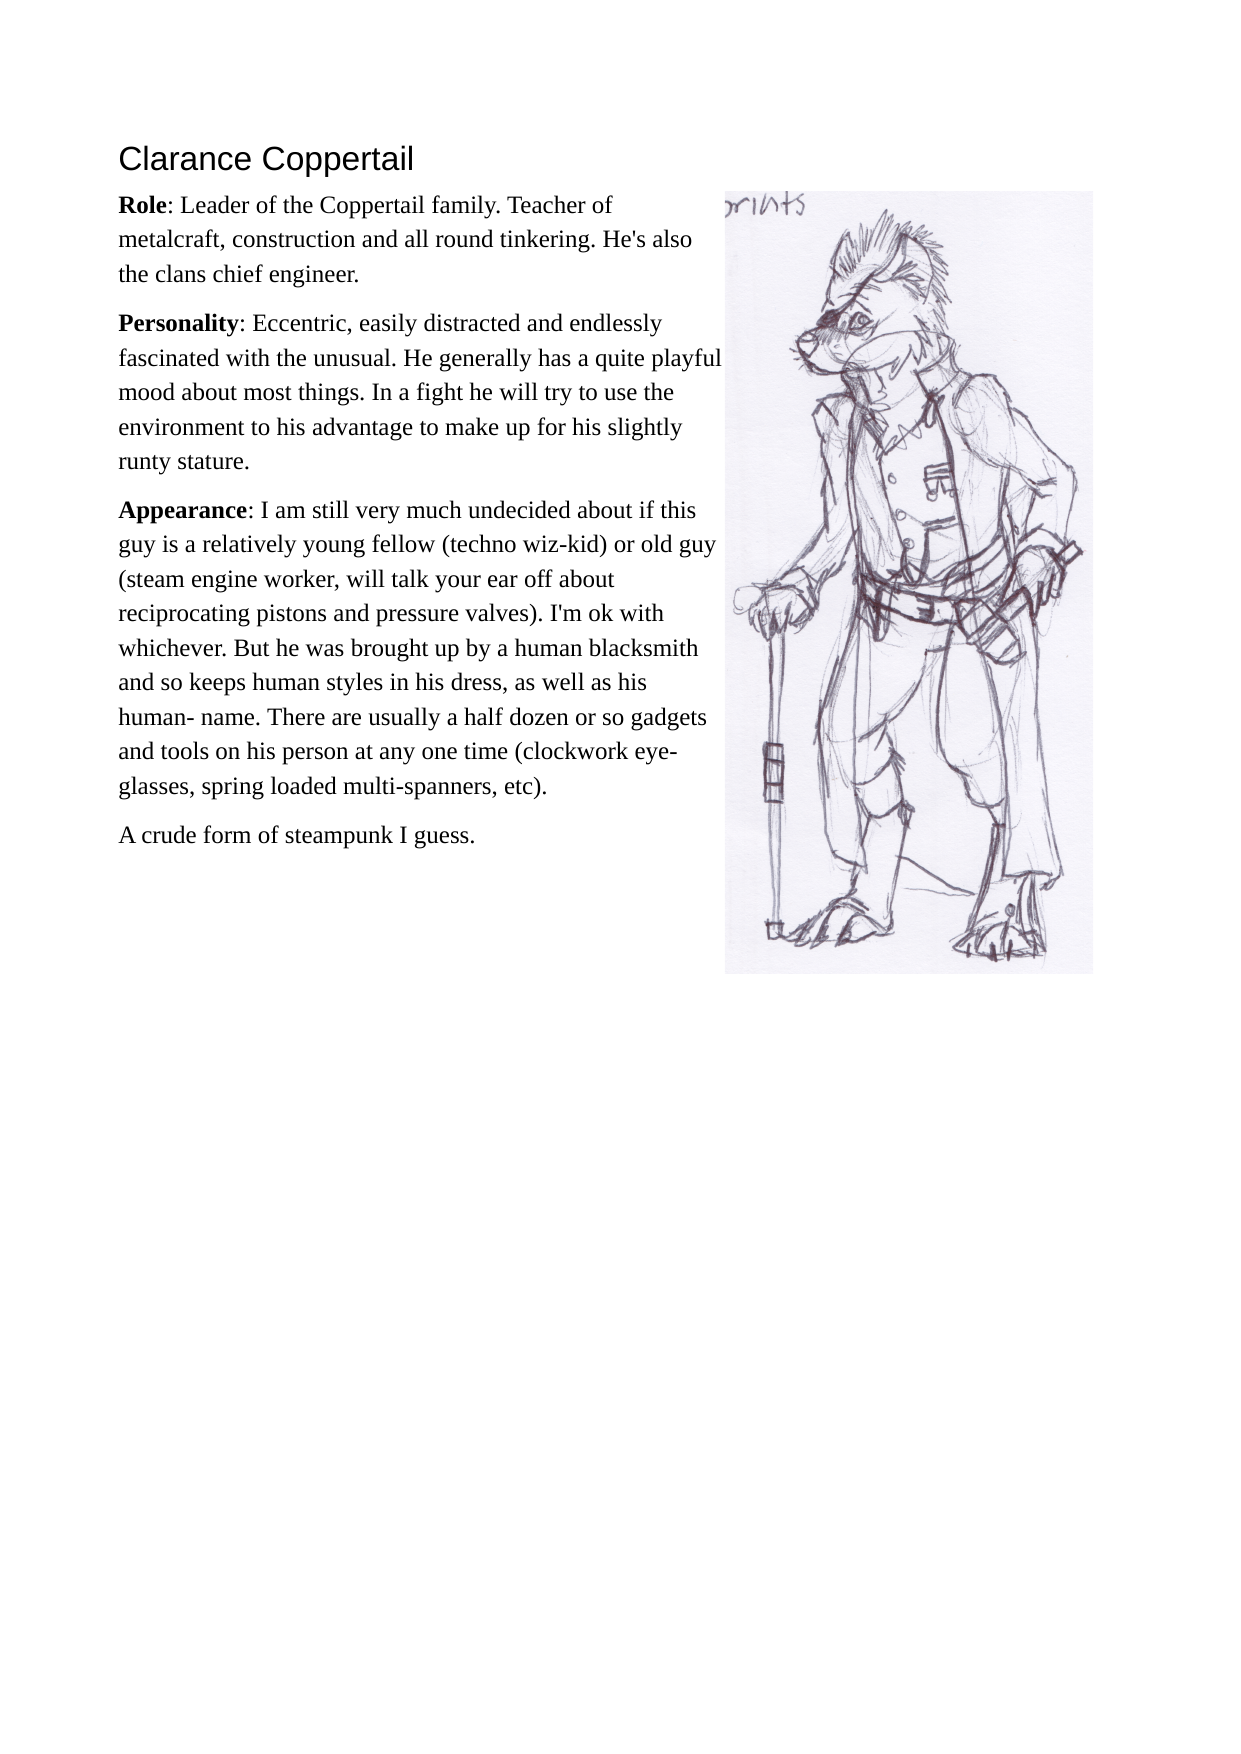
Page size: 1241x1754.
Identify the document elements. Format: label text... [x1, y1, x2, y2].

text A crude form of steampunk I guess. [118, 820, 724, 849]
text Personality: Eccentric, easily distracted and endlessly fascinated with the unusual. He generally has a quite playful mood about most things. In a fight he will try to use the environment to his advantage to make up for his slightly runty stature. [118, 308, 724, 475]
text [1094, 820, 1122, 849]
picture [724, 191, 1094, 974]
text Role: Leader of the Coppertail family. Teacher of metalcraft, construction and all round tinkering. He's also the clans chief engineer. [118, 190, 1122, 288]
subtitle Clarance Coppertail [118, 139, 1122, 178]
text Appearance: I am still very much undecided about if this guy is a relatively young fellow (techno wiz-kid) or old guy (steam engine worker, will talk your ear off about reciprocating pistons and pressure valves). I'm ok with whichever. But he was brought up by a human blacksmith and so keeps human styles in his dress, as well as his human- name. There are usually a half dozen or so gadgets and tools on his person at any one time (clockwork eye-glasses, spring loaded multi-spanners, etc). [118, 495, 724, 800]
